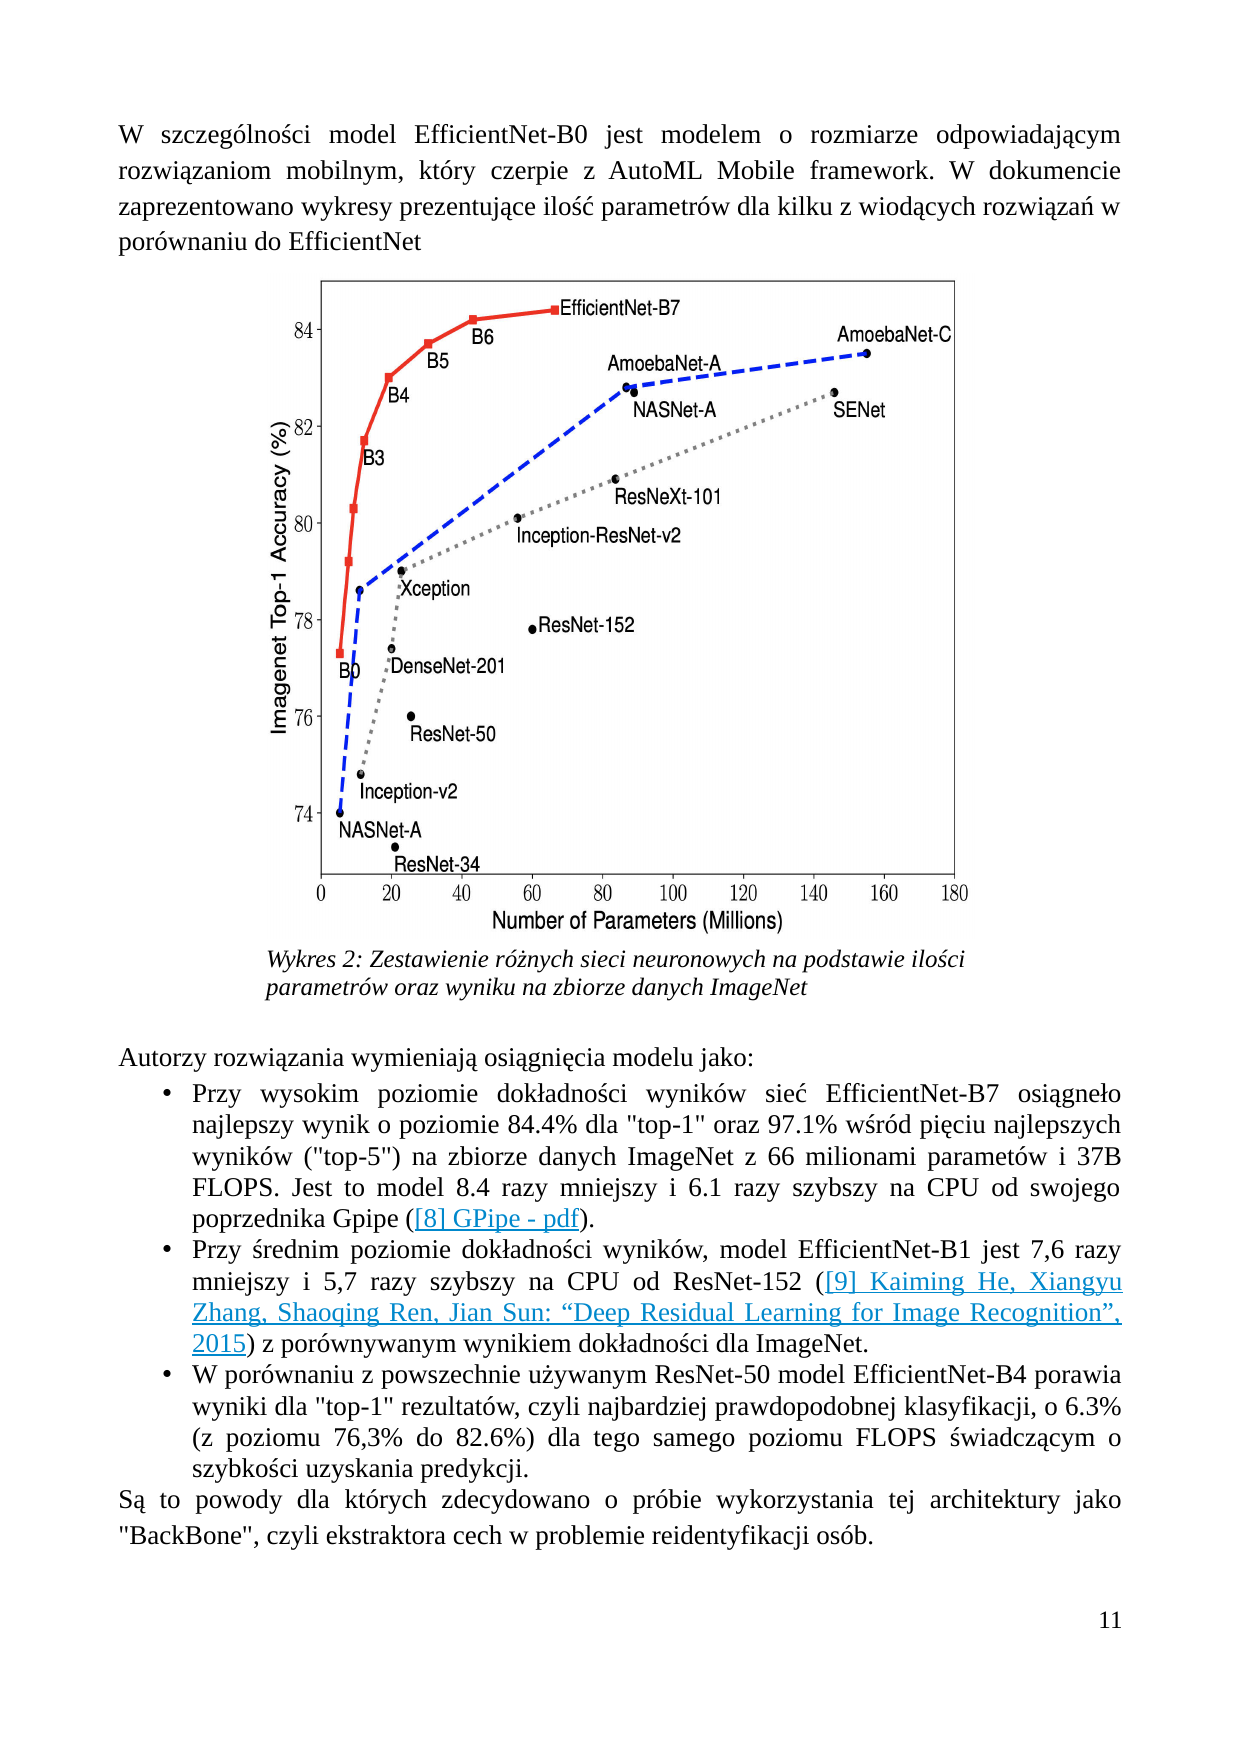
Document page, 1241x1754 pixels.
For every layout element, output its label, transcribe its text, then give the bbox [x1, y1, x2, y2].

list W porównaniu z powszechnie używanym ResNet-50 model EfficientNet-B4 porawia wyniki dla "top-1" rezultatów, czyli najbardziej prawdopodobnej klasyfikacji, o 6.3% (z poziomu 76,3% do 82.6%) dla tego samego poziomu FLOPS świadczącym o szybkości uzyskania predykcji. [162, 1358, 1122, 1483]
text W szczególności model EfficientNet-B0 jest modelem o rozmiarze odpowiadającym rozwiązaniom mobilnym, który czerpie z AutoML Mobile framework. W dokumencie zaprezentowano wykresy prezentujące ilość parametrów dla kilku z wiodących rozwiązań w porównaniu do EfficientNet [118, 118, 1122, 256]
list Przy wysokim poziomie dokładności wyników sieć EfficientNet-B7 osiągneło najlepszy wynik o poziomie 84.4% dla "top-1" oraz 97.1% wśród pięciu najlepszych wyników ("top-5") na zbiorze danych ImageNet z 66 milionami parametów i 37B FLOPS. Jest to model 8.4 razy mniejszy i 6.1 razy szybszy na CPU od swojego poprzednika Gpipe ([8] GPipe - pdf). [162, 1077, 1122, 1233]
picture [265, 273, 975, 939]
text Autorzy rozwiązania wymieniają osiągnięcia modelu jako: [118, 1041, 1122, 1073]
text Wykres 2: Zestawienie różnych sieci neuronowych na podstawie ilości parametrów oraz wyniku na zbiorze danych ImageNet [266, 939, 975, 1001]
text Są to powody dla których zdecydowano o próbie wykorzystania tej architektury jako "BackBone", czyli ekstraktora cech w problemie reidentyfikacji osób. [118, 1483, 1122, 1550]
list Przy średnim poziomie dokładności wyników, model EfficientNet-B1 jest 7,6 razy mniejszy i 5,7 razy szybszy na CPU od ResNet-152 ([9] Kaiming He, Xiangyu Zhang, Shaoqing Ren, Jian Sun: “Deep Residual Learning for Image Recognition”, 2015) z porównywanym wynikiem dokładności dla ImageNet. [162, 1233, 1122, 1358]
